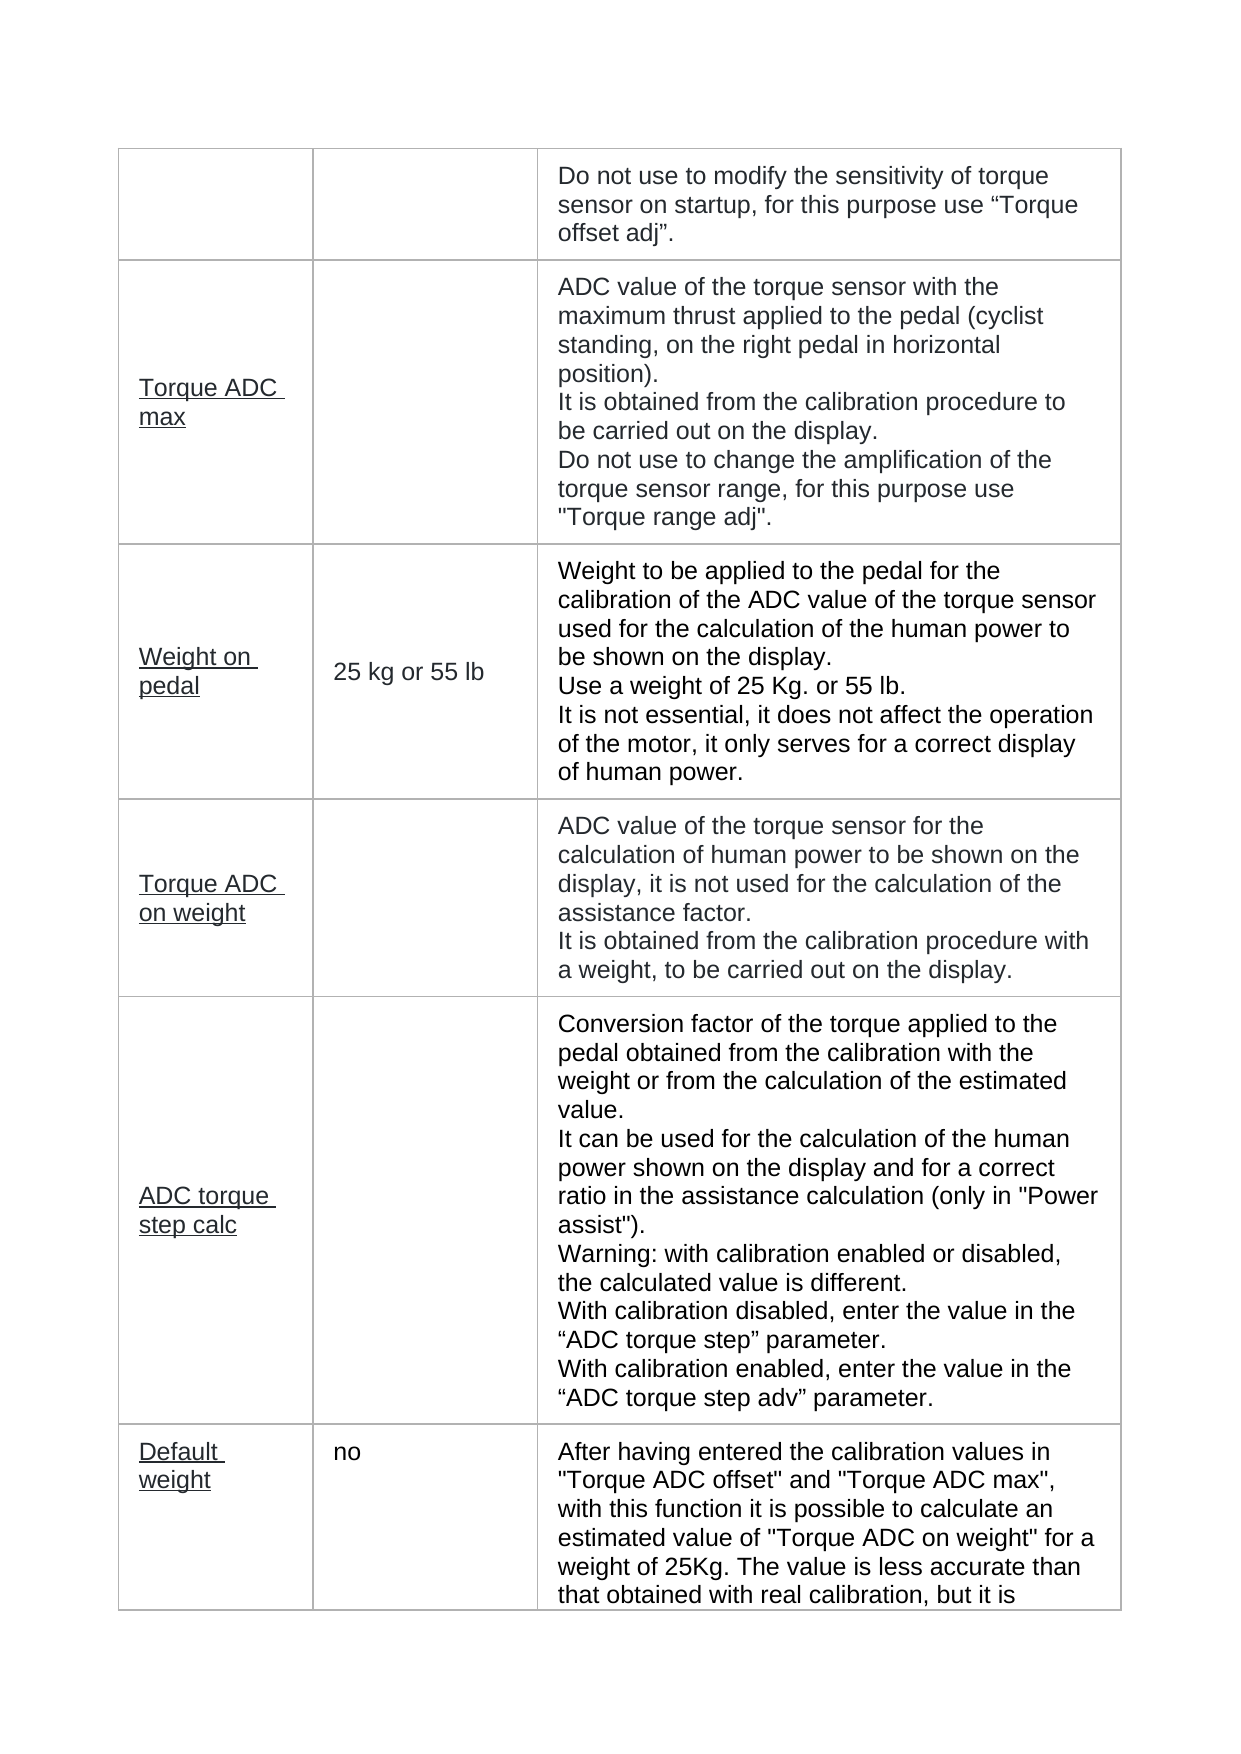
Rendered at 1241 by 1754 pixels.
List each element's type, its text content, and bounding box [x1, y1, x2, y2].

table_cell [119, 149, 312, 259]
table_cell no [314, 1425, 537, 1609]
table_cell 25 kg or 55 lb [314, 545, 537, 798]
table_cell [314, 149, 537, 259]
table_cell [314, 261, 537, 543]
table_cell Weight to be applied to the pedal for the calibration of the ADC value of the torque sensor used for the calculation of the human power to be shown on the display. Use a weight of 25 Kg. or 55 lb. It is not essential, it does not affect the operation of the motor, it only serves for a correct display of human power. [538, 545, 1120, 798]
table_cell ADC value of the torque sensor with the maximum thrust applied to the pedal (cyclist standing, on the right pedal in horizontal position). It is obtained from the calibration procedure to be carried out on the display. Do not use to change the amplification of the torque sensor range, for this purpose use "Torque range adj". [538, 261, 1120, 543]
table_cell Do not use to modify the sensitivity of torque sensor on startup, for this purpose use “Torque offset adj”. [538, 149, 1120, 259]
table_cell [314, 997, 537, 1423]
table_cell Torque ADC max [119, 261, 312, 543]
table_cell ADC torque step calc [119, 997, 312, 1423]
table_cell After having entered the calibration values in "Torque ADC offset" and "Torque ADC max", with this function it is possible to calculate an estimated value of "Torque ADC on weight" for a weight of 25Kg. The value is less accurate than that obtained with real calibration, but it is [538, 1425, 1120, 1609]
table_cell Weight on pedal [119, 545, 312, 798]
table_cell [314, 800, 537, 996]
table_cell Torque ADC on weight [119, 800, 312, 996]
table_cell Conversion factor of the torque applied to the pedal obtained from the calibration with the weight or from the calculation of the estimated value. It can be used for the calculation of the human power shown on the display and for a correct ratio in the assistance calculation (only in "Power assist"). Warning: with calibration enabled or disabled, the calculated value is different. With calibration disabled, enter the value in the “ADC torque step” parameter. With calibration enabled, enter the value in the “ADC torque step adv” parameter. [538, 997, 1120, 1423]
table_cell ADC value of the torque sensor for the calculation of human power to be shown on the display, it is not used for the calculation of the assistance factor. It is obtained from the calibration procedure with a weight, to be carried out on the display. [538, 800, 1120, 996]
table_cell Default weight [119, 1425, 312, 1609]
